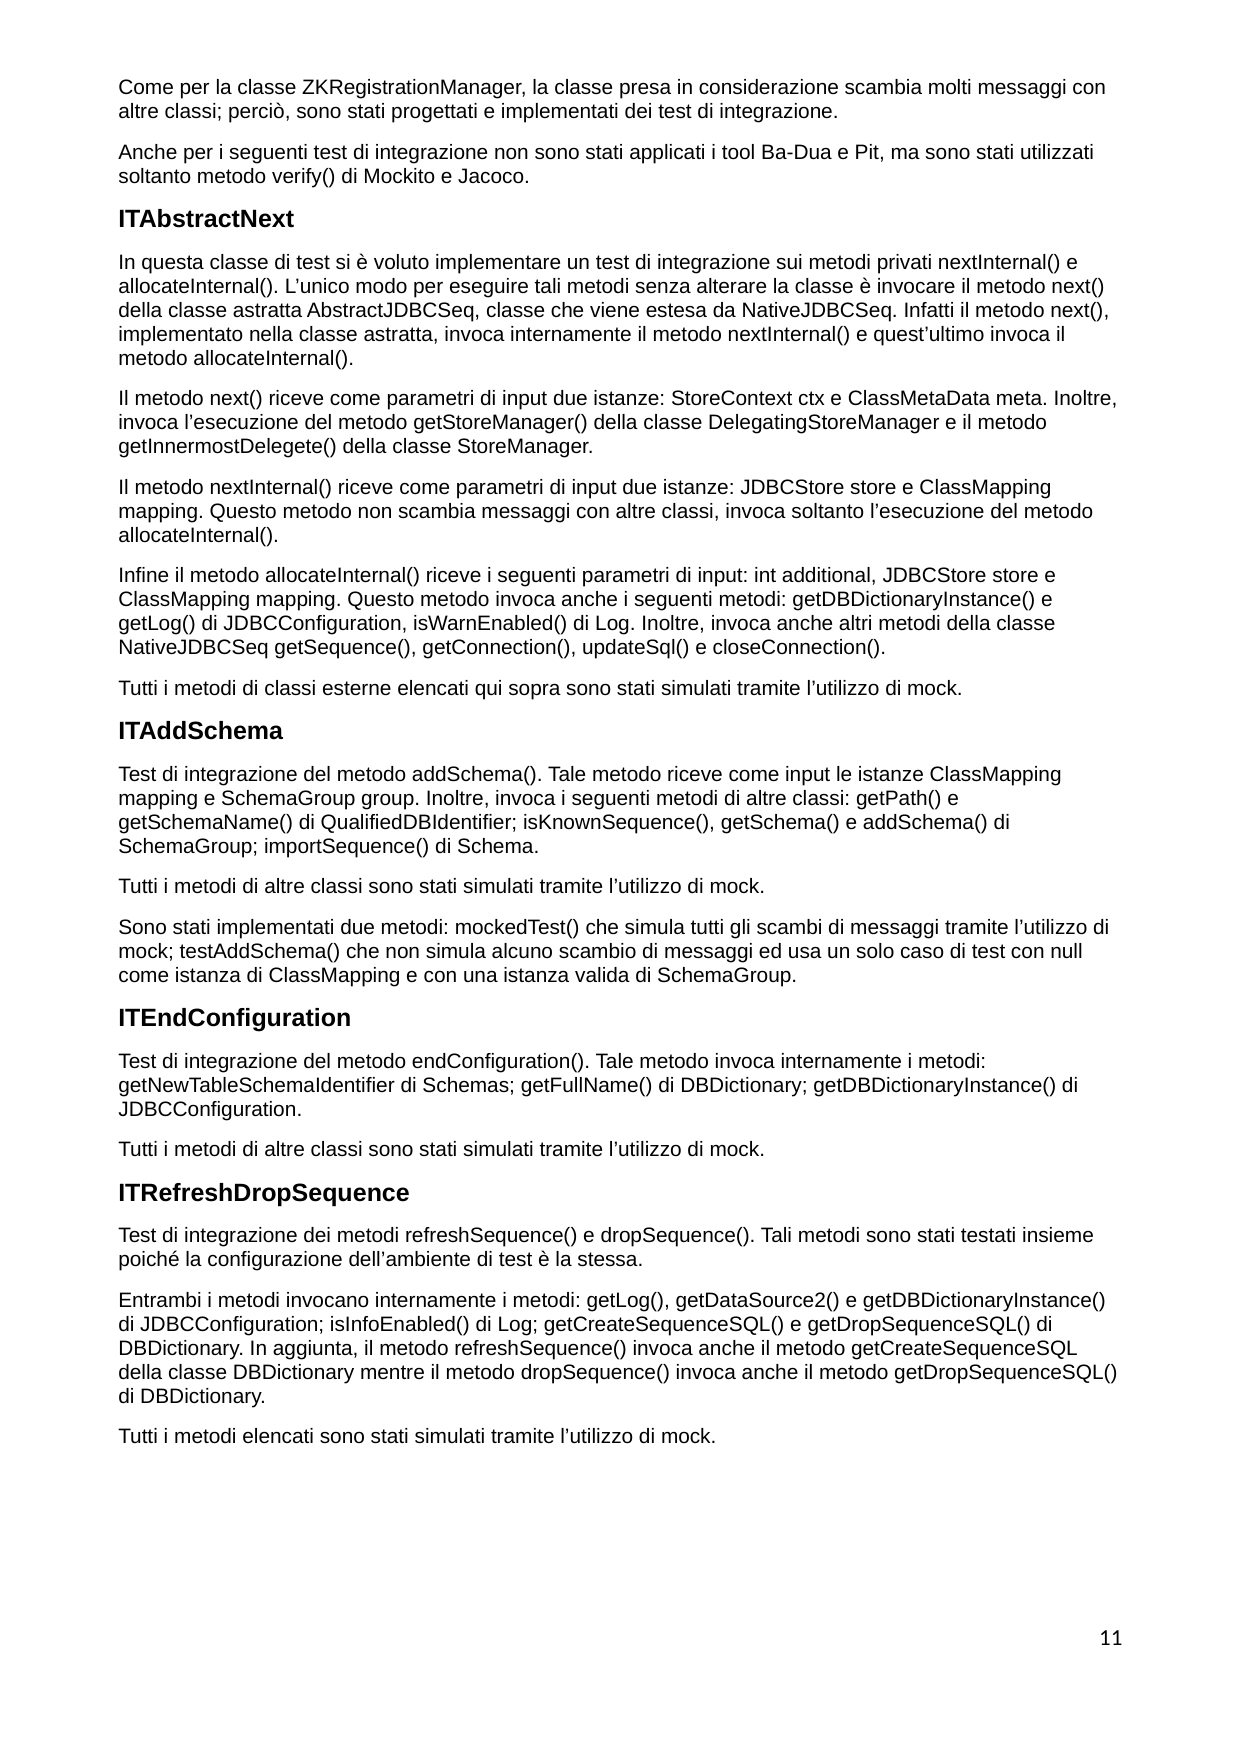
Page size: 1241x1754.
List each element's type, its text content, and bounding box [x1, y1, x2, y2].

text Test di integrazione dei metodi refreshSequence() e dropSequence(). Tali metodi sono stati testati insieme poiché la configurazione dell’ambiente di test è la stessa. [118, 1223, 1122, 1271]
text ITAddSchema [118, 716, 1122, 745]
text Tutti i metodi di classi esterne elencati qui sopra sono stati simulati tramite l’utilizzo di mock. [118, 676, 1122, 699]
text ITAbstractNext [118, 204, 1122, 233]
text Il metodo nextInternal() riceve come parametri di input due istanze: JDBCStore store e ClassMapping mapping. Questo metodo non scambia messaggi con altre classi, invoca soltanto l’esecuzione del metodo allocateInternal(). [118, 474, 1122, 546]
text ITEndConfiguration [118, 1003, 1122, 1032]
text Entrambi i metodi invocano internamente i metodi: getLog(), getDataSource2() e getDBDictionaryInstance() di JDBCConfiguration; isInfoEnabled() di Log; getCreateSequenceSQL() e getDropSequenceSQL() di DBDictionary. In aggiunta, il metodo refreshSequence() invoca anche il metodo getCreateSequenceSQL della classe DBDictionary mentre il metodo dropSequence() invoca anche il metodo getDropSequenceSQL() di DBDictionary. [118, 1288, 1122, 1408]
text Anche per i seguenti test di integrazione non sono stati applicati i tool Ba-Dua e Pit, ma sono stati utilizzati soltanto metodo verify() di Mockito e Jacoco. [118, 139, 1122, 187]
text Infine il metodo allocateInternal() riceve i seguenti parametri di input: int additional, JDBCStore store e ClassMapping mapping. Questo metodo invoca anche i seguenti metodi: getDBDictionaryInstance() e getLog() di JDBCConfiguration, isWarnEnabled() di Log. Inoltre, invoca anche altri metodi della classe NativeJDBCSeq getSequence(), getConnection(), updateSql() e closeConnection(). [118, 563, 1122, 659]
text Come per la classe ZKRegistrationManager, la classe presa in considerazione scambia molti messaggi con altre classi; perciò, sono stati progettati e implementati dei test di integrazione. [118, 75, 1122, 123]
text Test di integrazione del metodo addSchema(). Tale metodo riceve come input le istanze ClassMapping mapping e SchemaGroup group. Inoltre, invoca i seguenti metodi di altre classi: getPath() e getSchemaName() di QualifiedDBIdentifier; isKnownSequence(), getSchema() e addSchema() di SchemaGroup; importSequence() di Schema. [118, 762, 1122, 857]
text Sono stati implementati due metodi: mockedTest() che simula tutti gli scambi di messaggi tramite l’utilizzo di mock; testAddSchema() che non simula alcuno scambio di messaggi ed usa un solo caso di test con null come istanza di ClassMapping e con una istanza valida di SchemaGroup. [118, 915, 1122, 987]
text Tutti i metodi di altre classi sono stati simulati tramite l’utilizzo di mock. [118, 874, 1122, 898]
text Tutti i metodi di altre classi sono stati simulati tramite l’utilizzo di mock. [118, 1137, 1122, 1161]
text Il metodo next() riceve come parametri di input due istanze: StoreContext ctx e ClassMetaData meta. Inoltre, invoca l’esecuzione del metodo getStoreManager() della classe DelegatingStoreManager e il metodo getInnermostDelegete() della classe StoreManager. [118, 386, 1122, 458]
text Test di integrazione del metodo endConfiguration(). Tale metodo invoca internamente i metodi: getNewTableSchemaIdentifier di Schemas; getFullName() di DBDictionary; getDBDictionaryInstance() di JDBCConfiguration. [118, 1049, 1122, 1121]
text ITRefreshDropSequence [118, 1178, 1122, 1207]
text Tutti i metodi elencati sono stati simulati tramite l’utilizzo di mock. [118, 1424, 1122, 1448]
text In questa classe di test si è voluto implementare un test di integrazione sui metodi privati nextInternal() e allocateInternal(). L’unico modo per eseguire tali metodi senza alterare la classe è invocare il metodo next() della classe astratta AbstractJDBCSeq, classe che viene estesa da NativeJDBCSeq. Infatti il metodo next(), implementato nella classe astratta, invoca internamente il metodo nextInternal() e quest’ultimo invoca il metodo allocateInternal(). [118, 249, 1122, 369]
